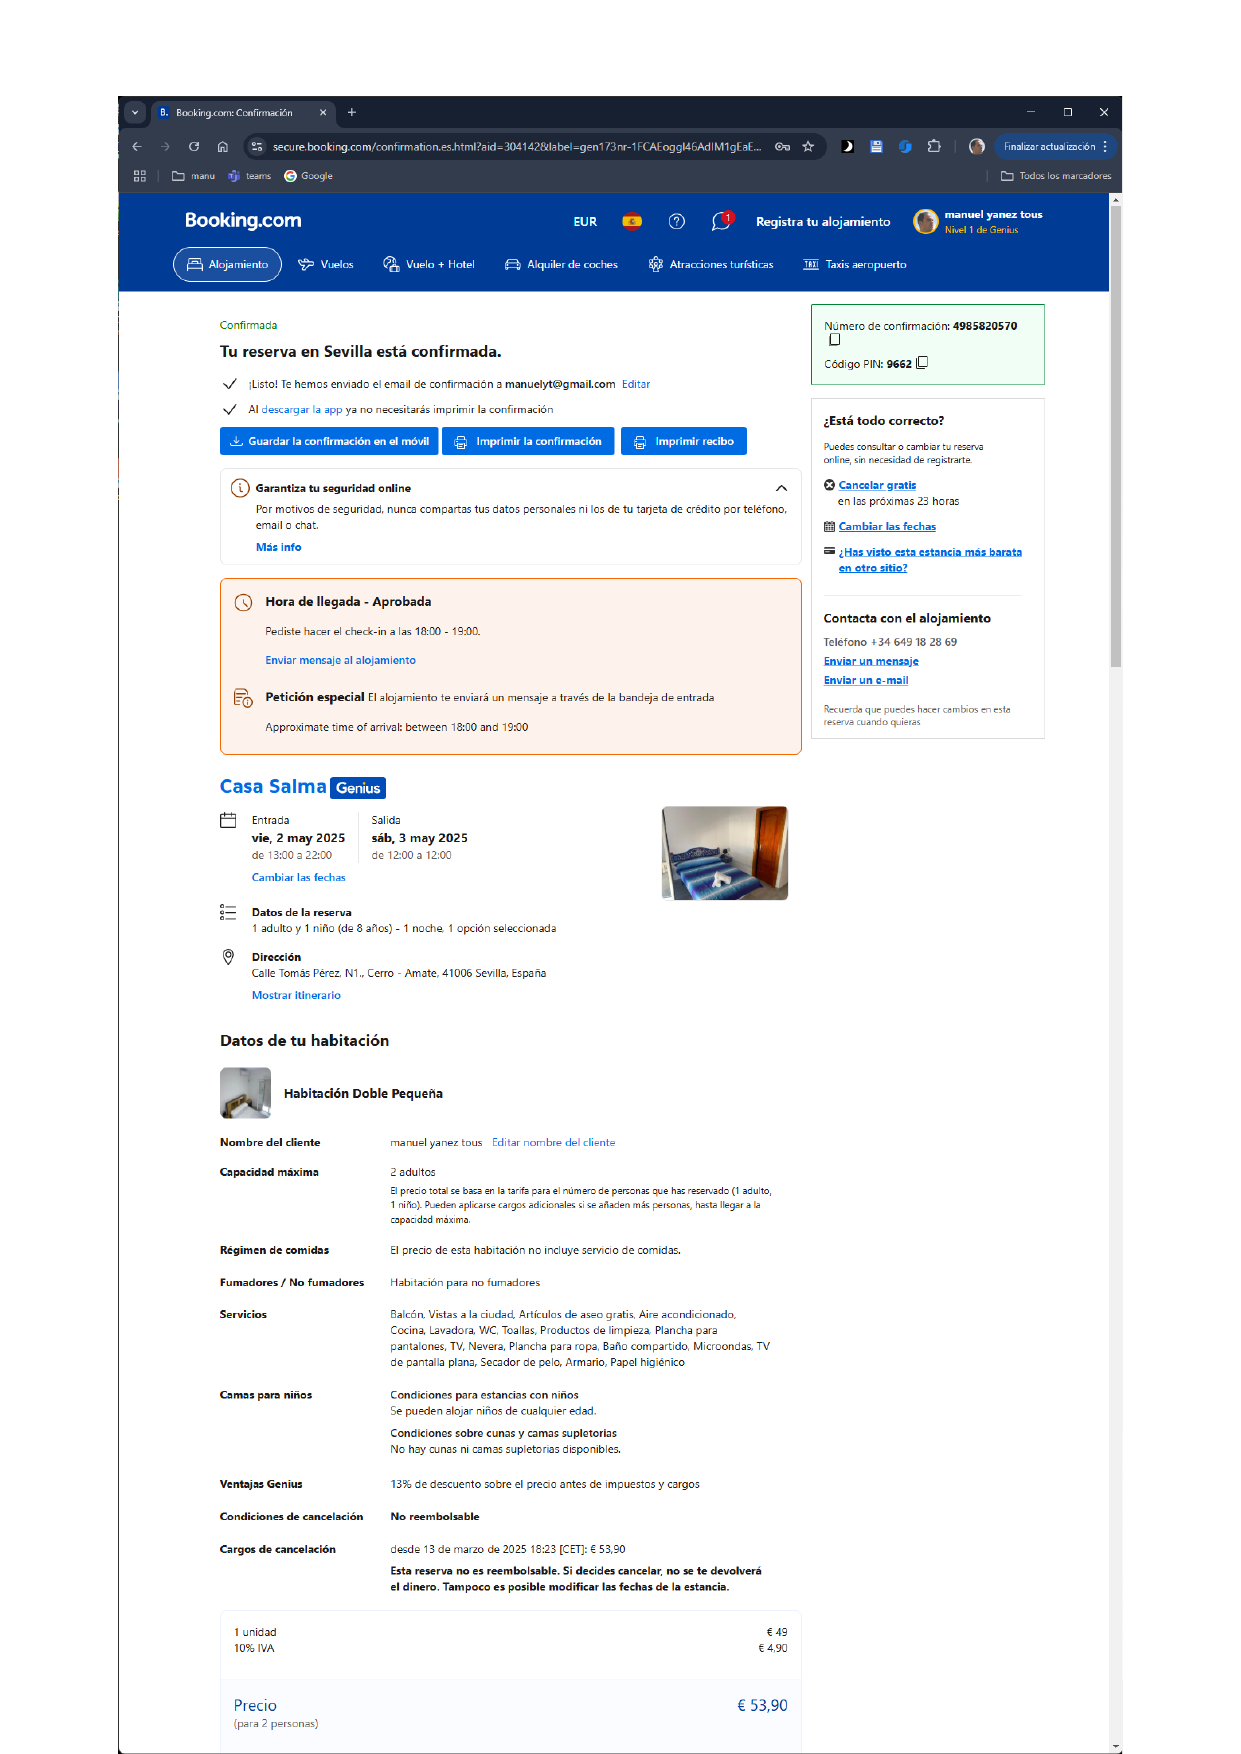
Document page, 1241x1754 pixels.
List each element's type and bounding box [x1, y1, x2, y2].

picture [118, 96, 1123, 1754]
